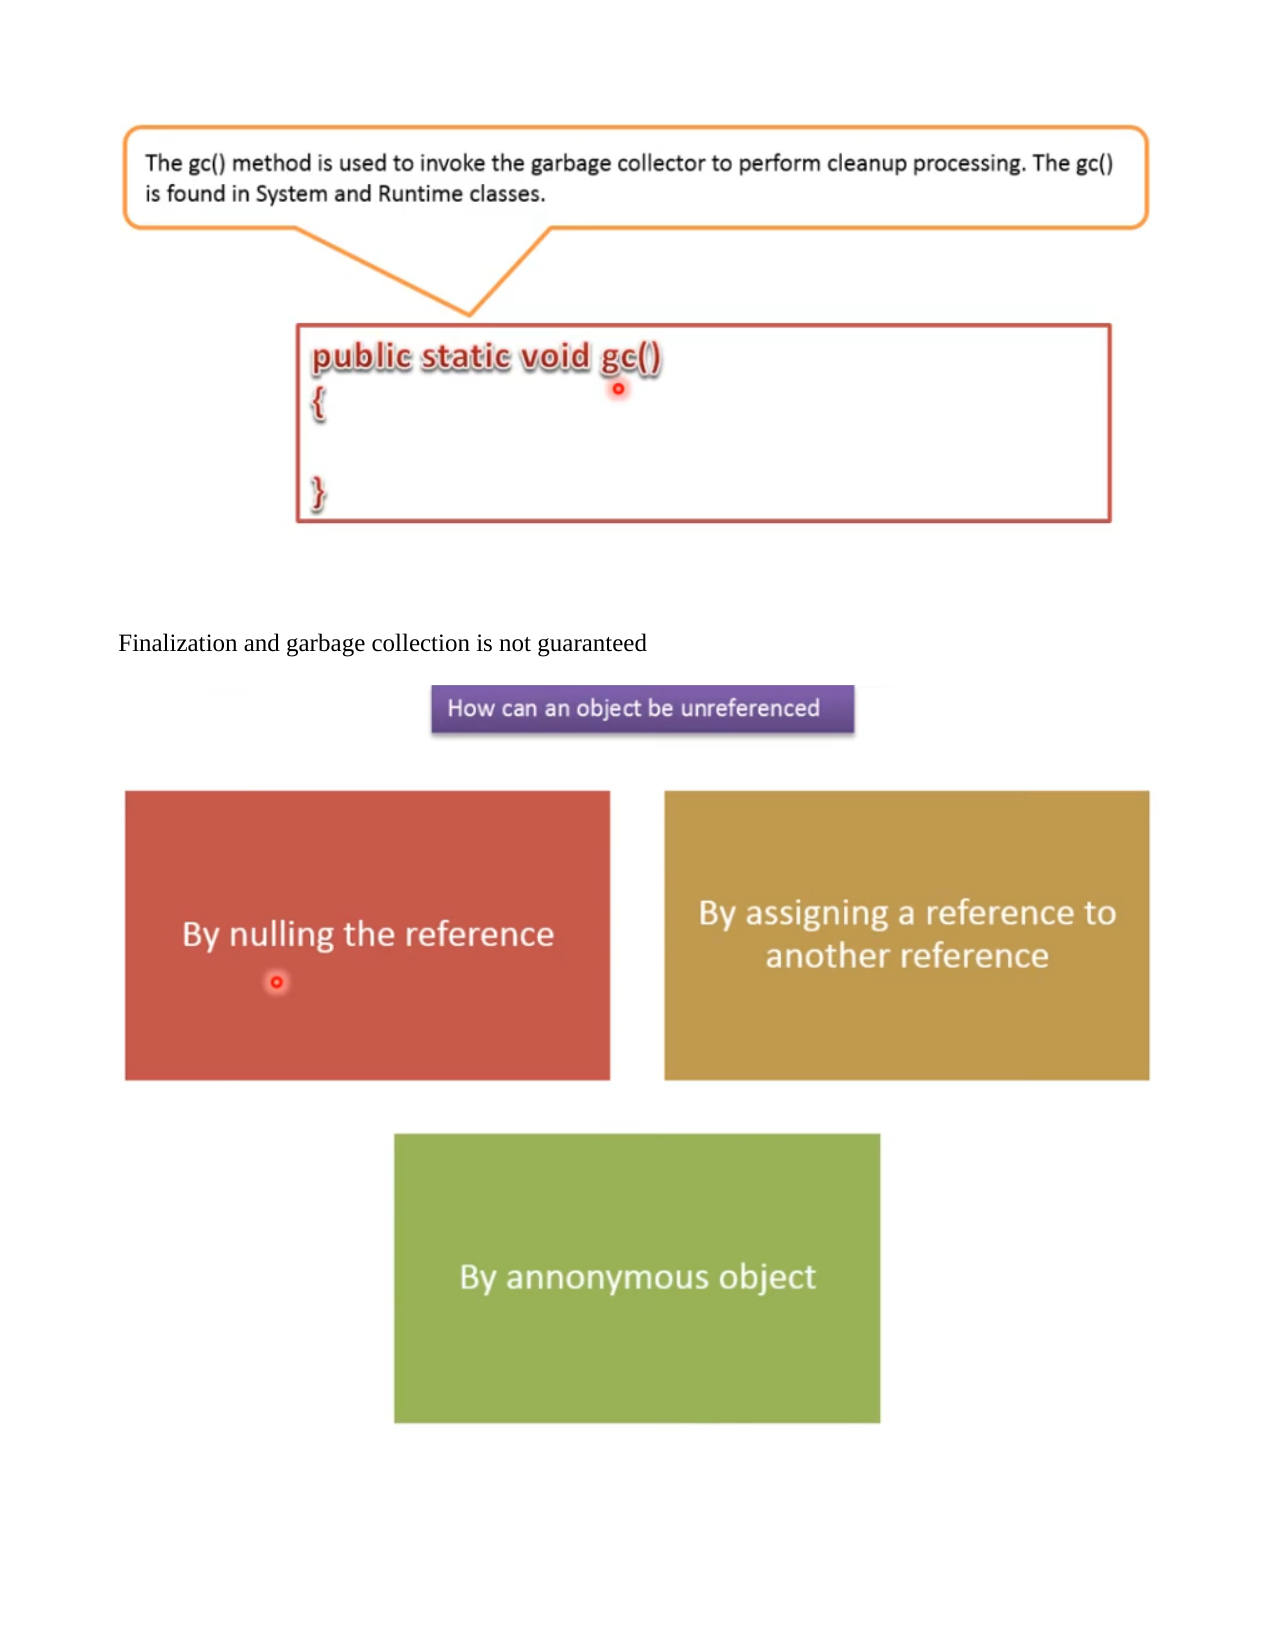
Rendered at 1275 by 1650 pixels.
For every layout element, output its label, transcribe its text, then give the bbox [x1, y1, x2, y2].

picture [118, 685, 1157, 1431]
text Finalization and garbage collection is not guaranteed [118, 628, 1157, 657]
picture [118, 118, 1157, 542]
